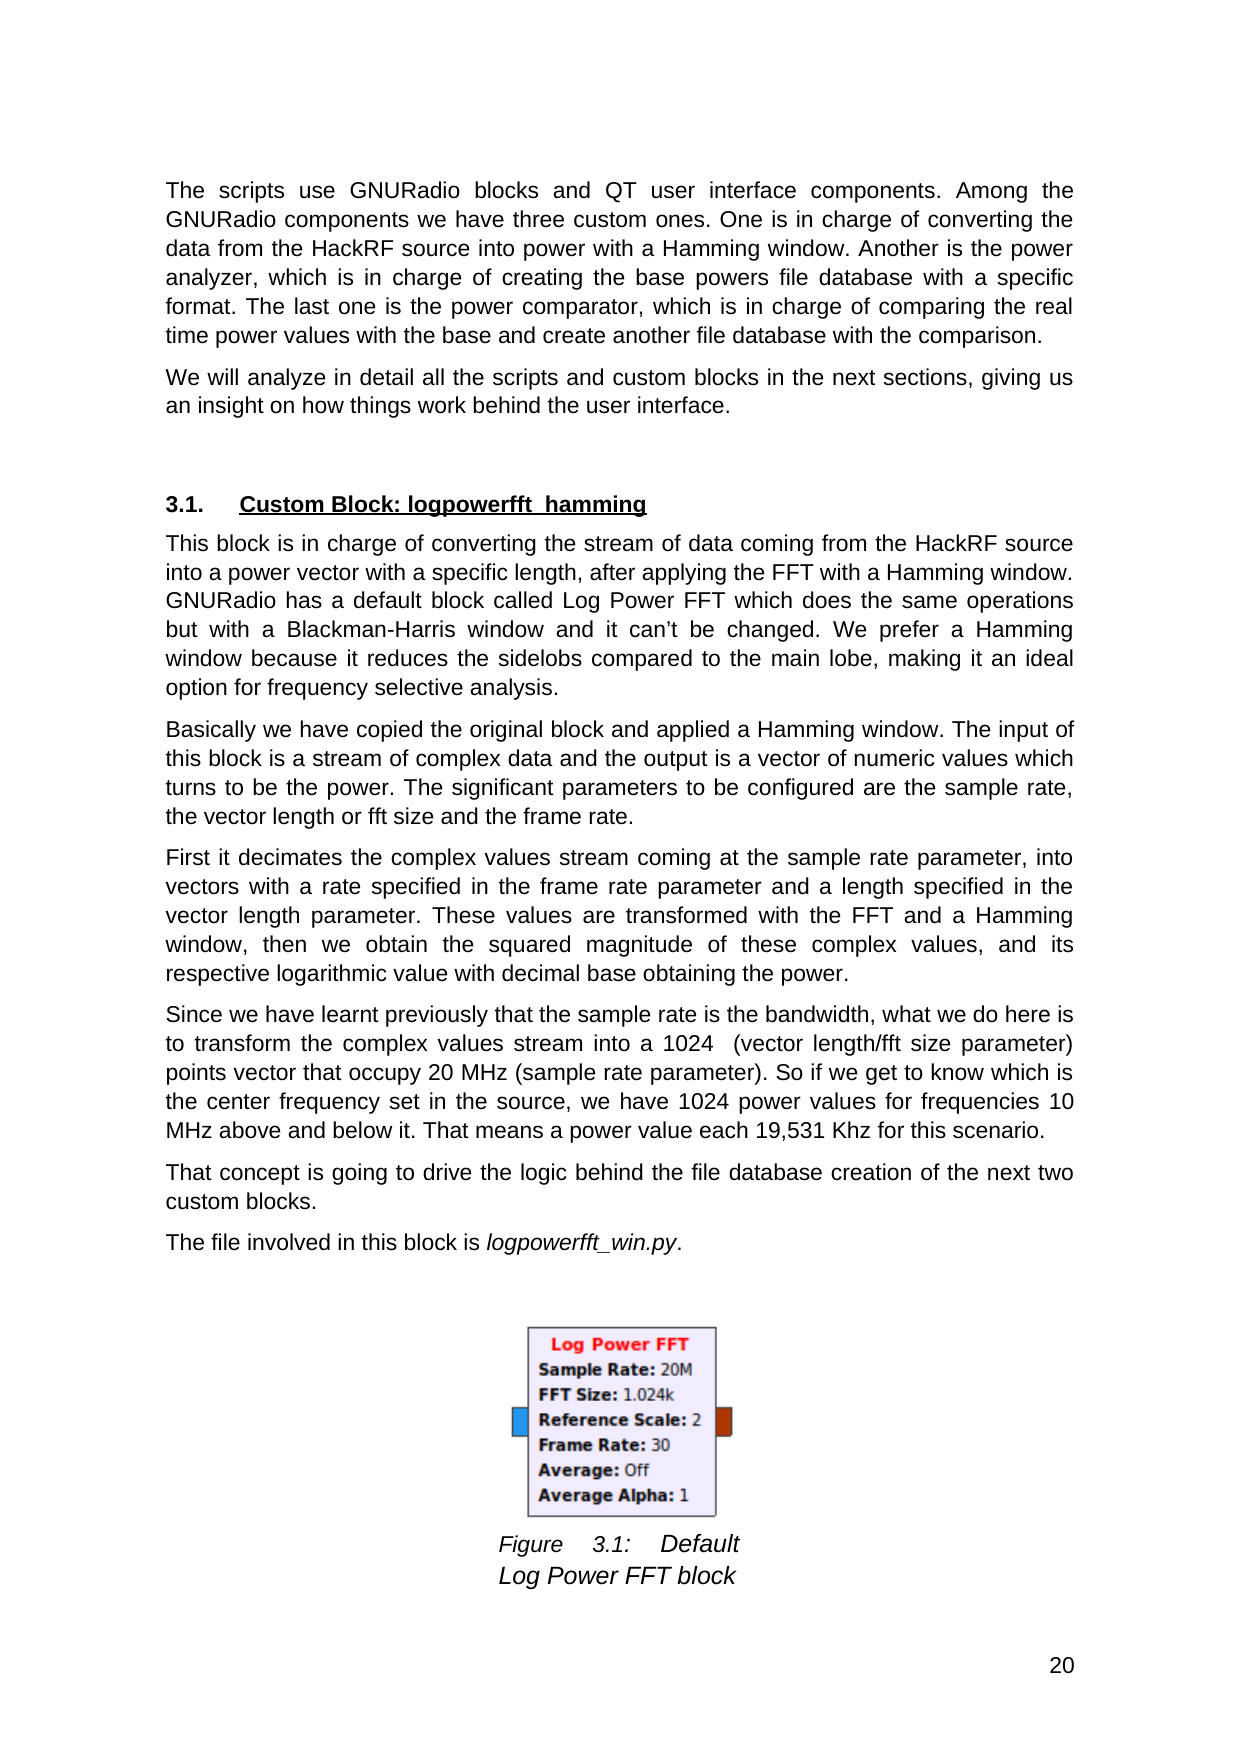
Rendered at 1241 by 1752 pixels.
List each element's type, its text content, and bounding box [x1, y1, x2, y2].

text This block is in charge of converting the stream of data coming from the HackRF source into a power vector with a specific length, after applying the FFT with a Hamming window. GNURadio has a default block called Log Power FFT which does the same operations but with a Blackman-Harris window and it can’t be changed. We prefer a Hamming window because it reduces the sidelobs compared to the main lobe, making it an ideal option for frequency selective analysis. [165, 529, 1075, 701]
text Basically we have copied the original block and applied a Hamming window. The input of this block is a stream of complex data and the output is a vector of numeric values which turns to be the power. The significant parameters to be configured are the sample rate, the vector length or fft size and the frame rate. [165, 716, 1075, 829]
picture [498, 1324, 742, 1522]
text Since we have learnt previously that the sample rate is the bandwidth, what we do here is to transform the complex values stream into a 1024 (vector length/fft size parameter) points vector that occupy 20 MHz (sample rate parameter). So if we get to know which is the center frequency set in the source, we have 1024 power values for frequencies 10 MHz above and below it. That means a power value each 19,531 Khz for this scenario. [165, 1001, 1075, 1143]
text The scripts use GNURadio blocks and QT user interface components. Among the GNURadio components we have three custom ones. One is in charge of converting the data from the HackRF source into power with a Hamming window. Another is the power analyzer, which is in charge of creating the base powers file database with a specific format. The last one is the power comparator, which is in charge of comparing the real time power values with the base and create another file database with the comparison. [165, 177, 1075, 348]
text We will analyze in detail all the scripts and custom blocks in the next sections, giving us an insight on how things work behind the user interface. [165, 363, 1075, 419]
text First it decimates the complex values stream coming at the sample rate parameter, into vectors with a rate specified in the frame rate parameter and a length specified in the vector length parameter. These values are transformed with the FFT and a Hamming window, then we obtain the squared magnitude of these complex values, and its respective logarithmic value with decimal base obtaining the power. [165, 844, 1075, 986]
text That concept is going to drive the logic behind the file database creation of the next two custom blocks. [165, 1159, 1075, 1214]
subtitle Custom Block: logpowerfft_hamming [165, 488, 1075, 517]
text Figure 3.1: Default Log Power FFT block [498, 1522, 742, 1589]
text The file involved in this block is logpowerfft_win.py. [165, 1229, 1075, 1255]
